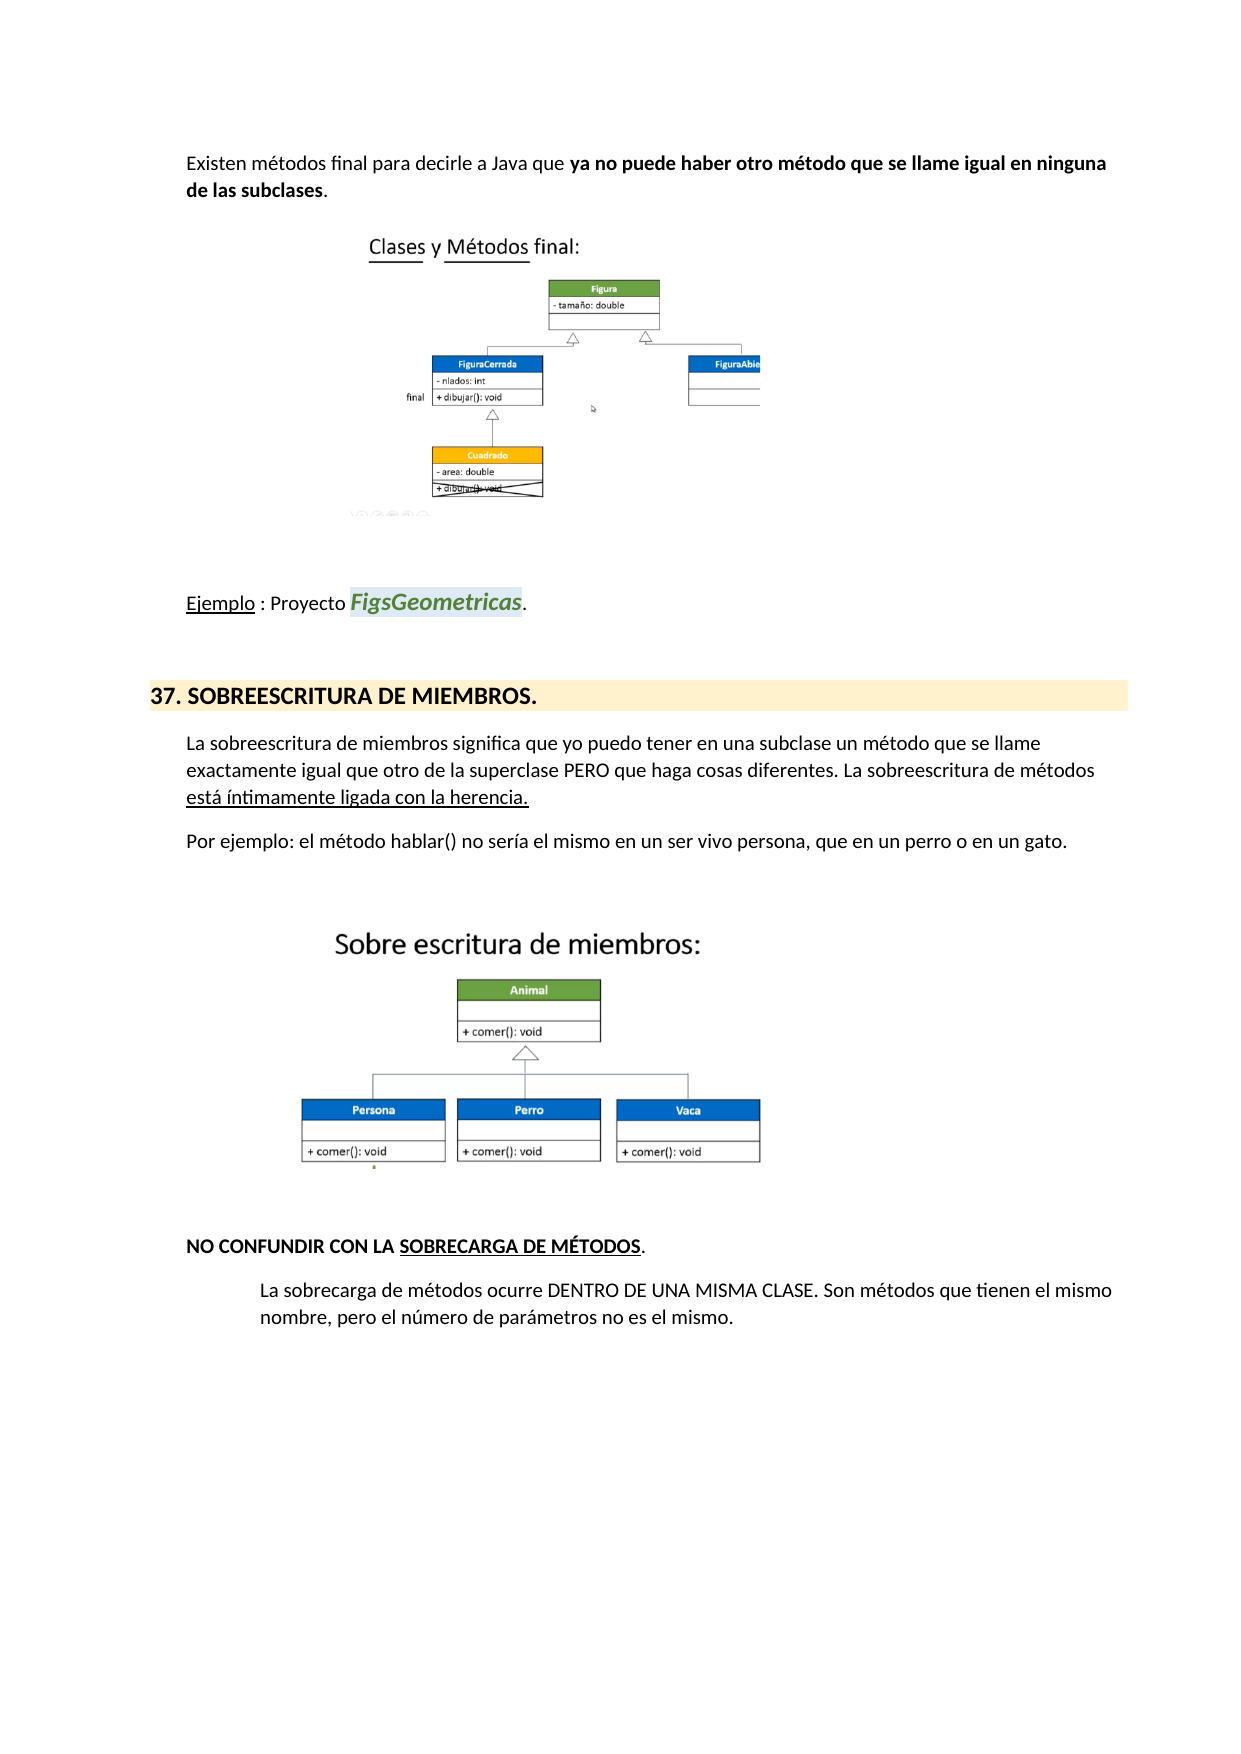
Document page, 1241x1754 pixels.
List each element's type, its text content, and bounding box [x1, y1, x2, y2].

text Por ejemplo: el método hablar() no sería el mismo en un ser vivo persona, que en un perro o en un gato. [186, 829, 1128, 854]
picture [349, 221, 761, 516]
list SOBREESCRITURA DE MIEMBROS. [150, 680, 1128, 711]
text Ejemplo : Proyecto FigsGeometricas. [186, 587, 1128, 617]
text La sobreescritura de miembros significa que yo puedo tener en una subclase un método que se llame exactamente igual que otro de la superclase PERO que haga cosas diferentes. La sobreescritura de métodos está íntimamente ligada con la herencia. [186, 730, 1128, 810]
text Existen métodos final para decirle a Java que ya no puede haber otro método que se llame igual en ninguna de las subclases. [186, 150, 1128, 203]
text La sobrecarga de métodos ocurre DENTRO DE UNA MISMA CLASE. Son métodos que tienen el mismo nombre, pero el número de parámetros no es el mismo. [260, 1277, 1128, 1330]
text NO CONFUNDIR CON LA SOBRECARGA DE MÉTODOS. [186, 1233, 1128, 1258]
picture [282, 912, 795, 1169]
